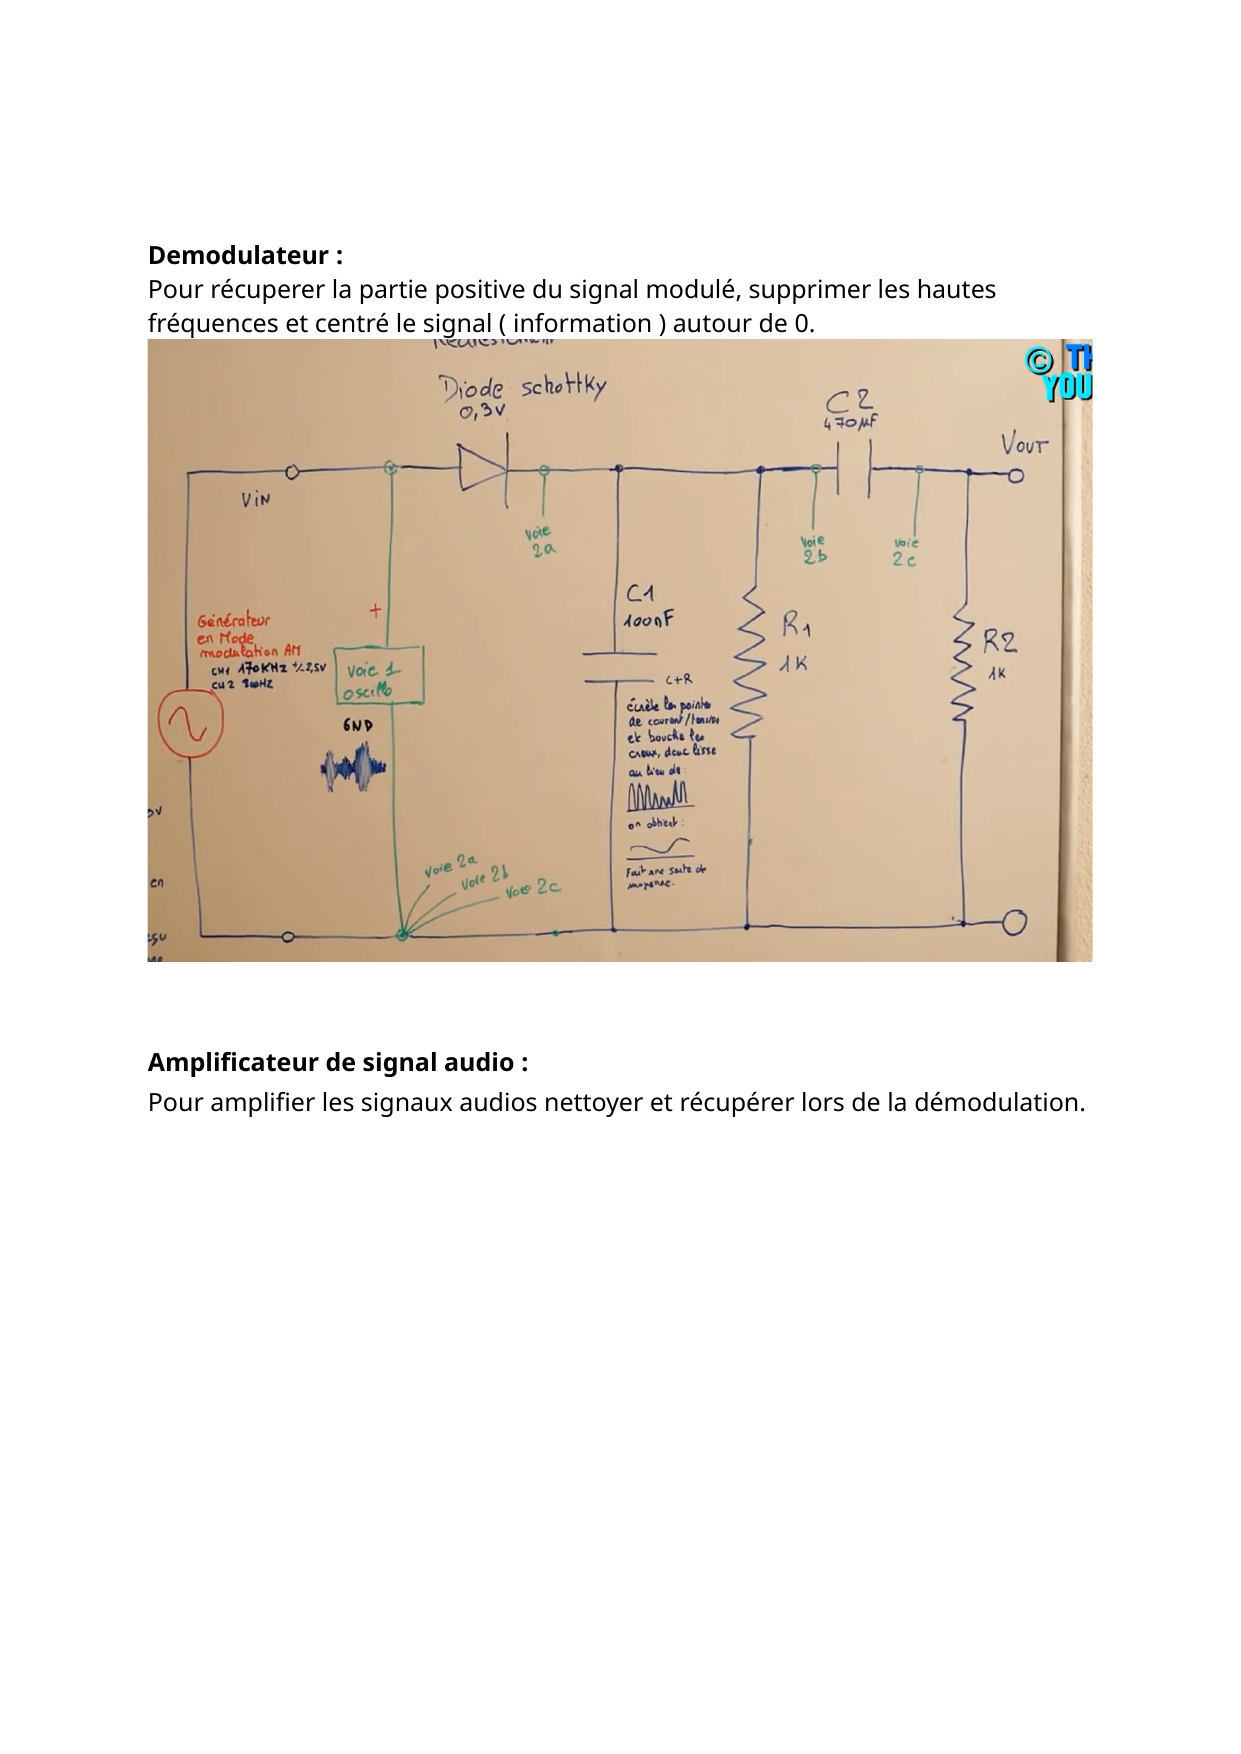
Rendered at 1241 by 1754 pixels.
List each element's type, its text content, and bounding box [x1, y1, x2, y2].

text Pour amplifier les signaux audios nettoyer et récupérer lors de la démodulation. [148, 1084, 1093, 1118]
text Amplificateur de signal audio : [148, 962, 1093, 1079]
text Demodulateur : [148, 203, 1093, 272]
text Pour récuperer la partie positive du signal modulé, supprimer les hautes fréquences et centré le signal ( information ) autour de 0. [148, 272, 1093, 339]
